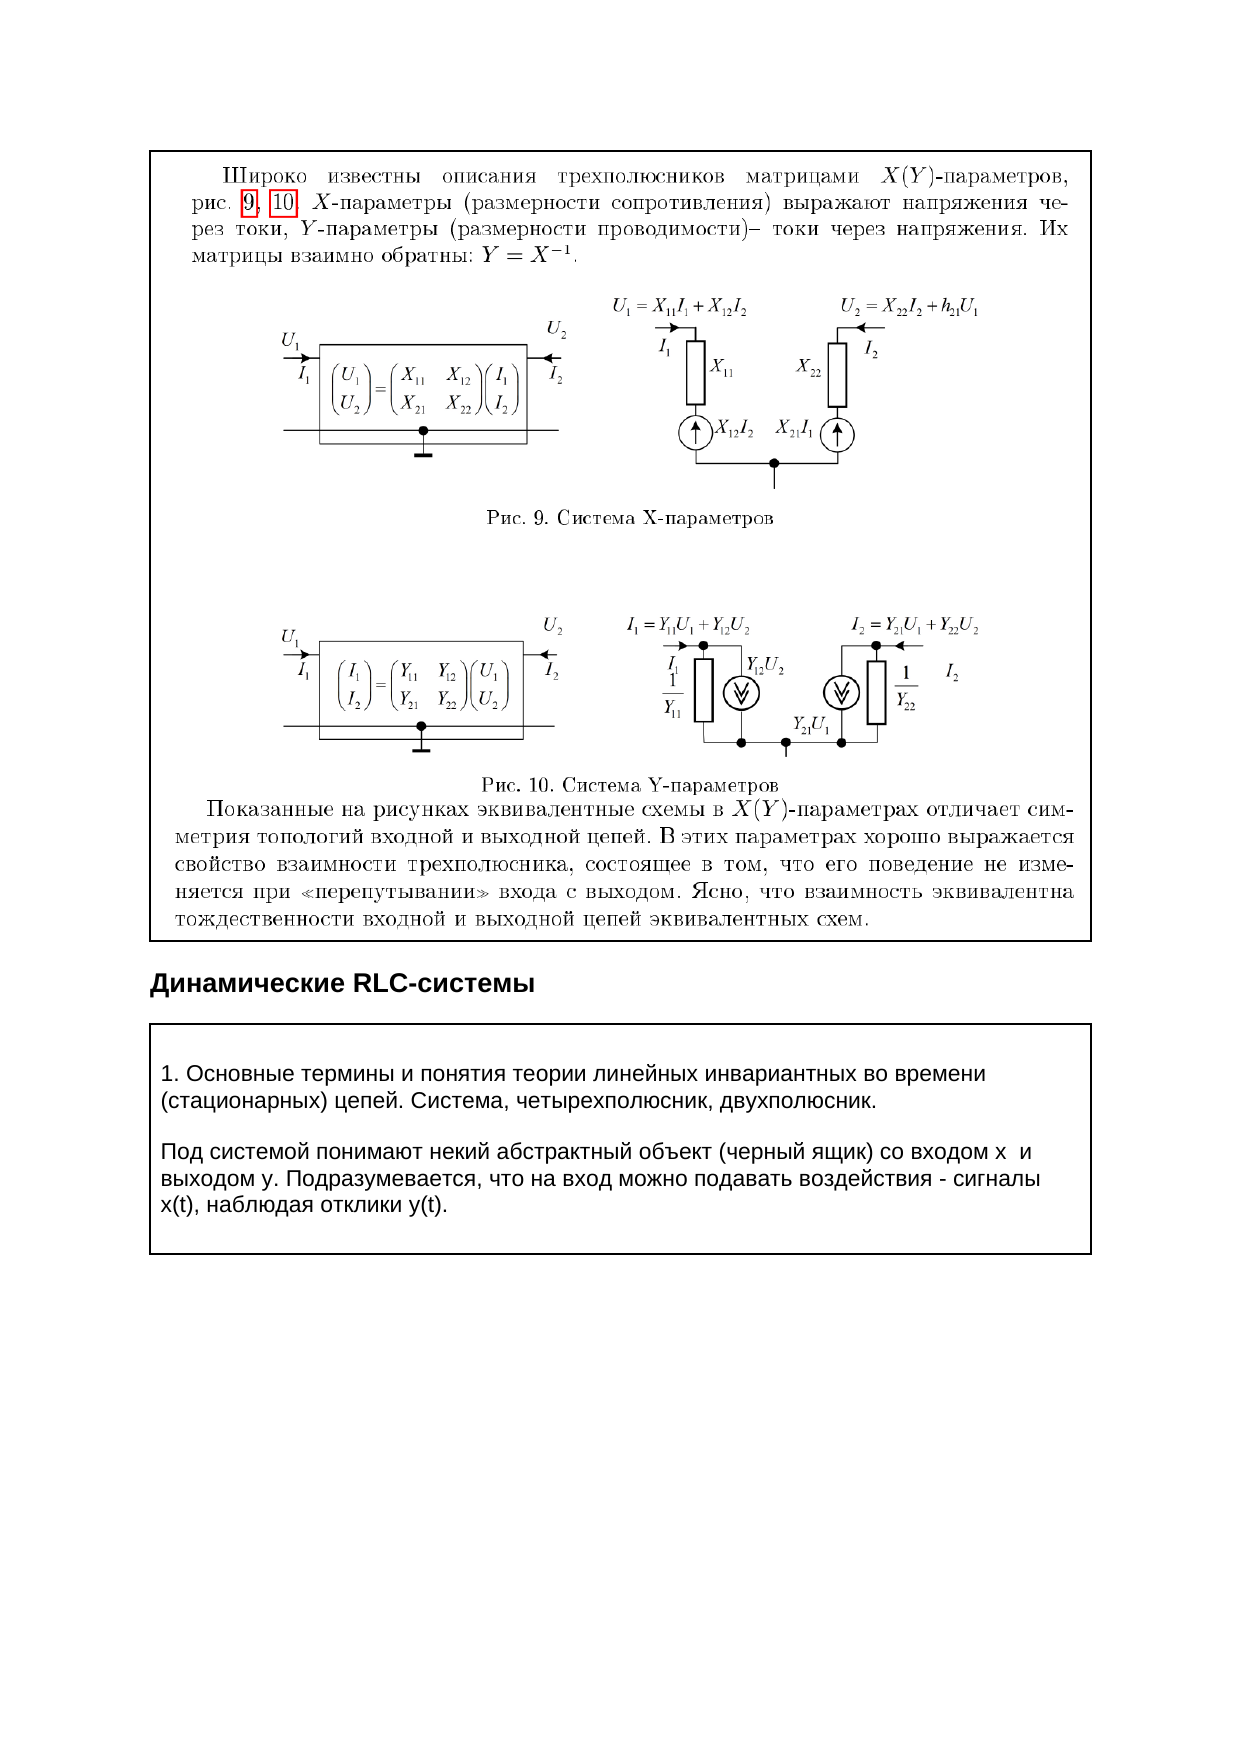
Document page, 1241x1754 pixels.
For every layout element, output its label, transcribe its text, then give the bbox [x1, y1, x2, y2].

picture [160, 162, 1078, 930]
table_cell [151, 152, 1090, 939]
table_header 1. Основные термины и понятия теории линейных инвариантных во времени (стационарных) цепей. Система, четырехполюсник, двухполюсник. Под системой понимают некий абстрактный объект (черный ящик) со входом x и выходом y. Подразумевается, что на вход можно подавать воздействия - сигналы x(t), наблюдая отклики y(t). [151, 1025, 1090, 1253]
text Динамические RLC-системы [150, 967, 1090, 998]
